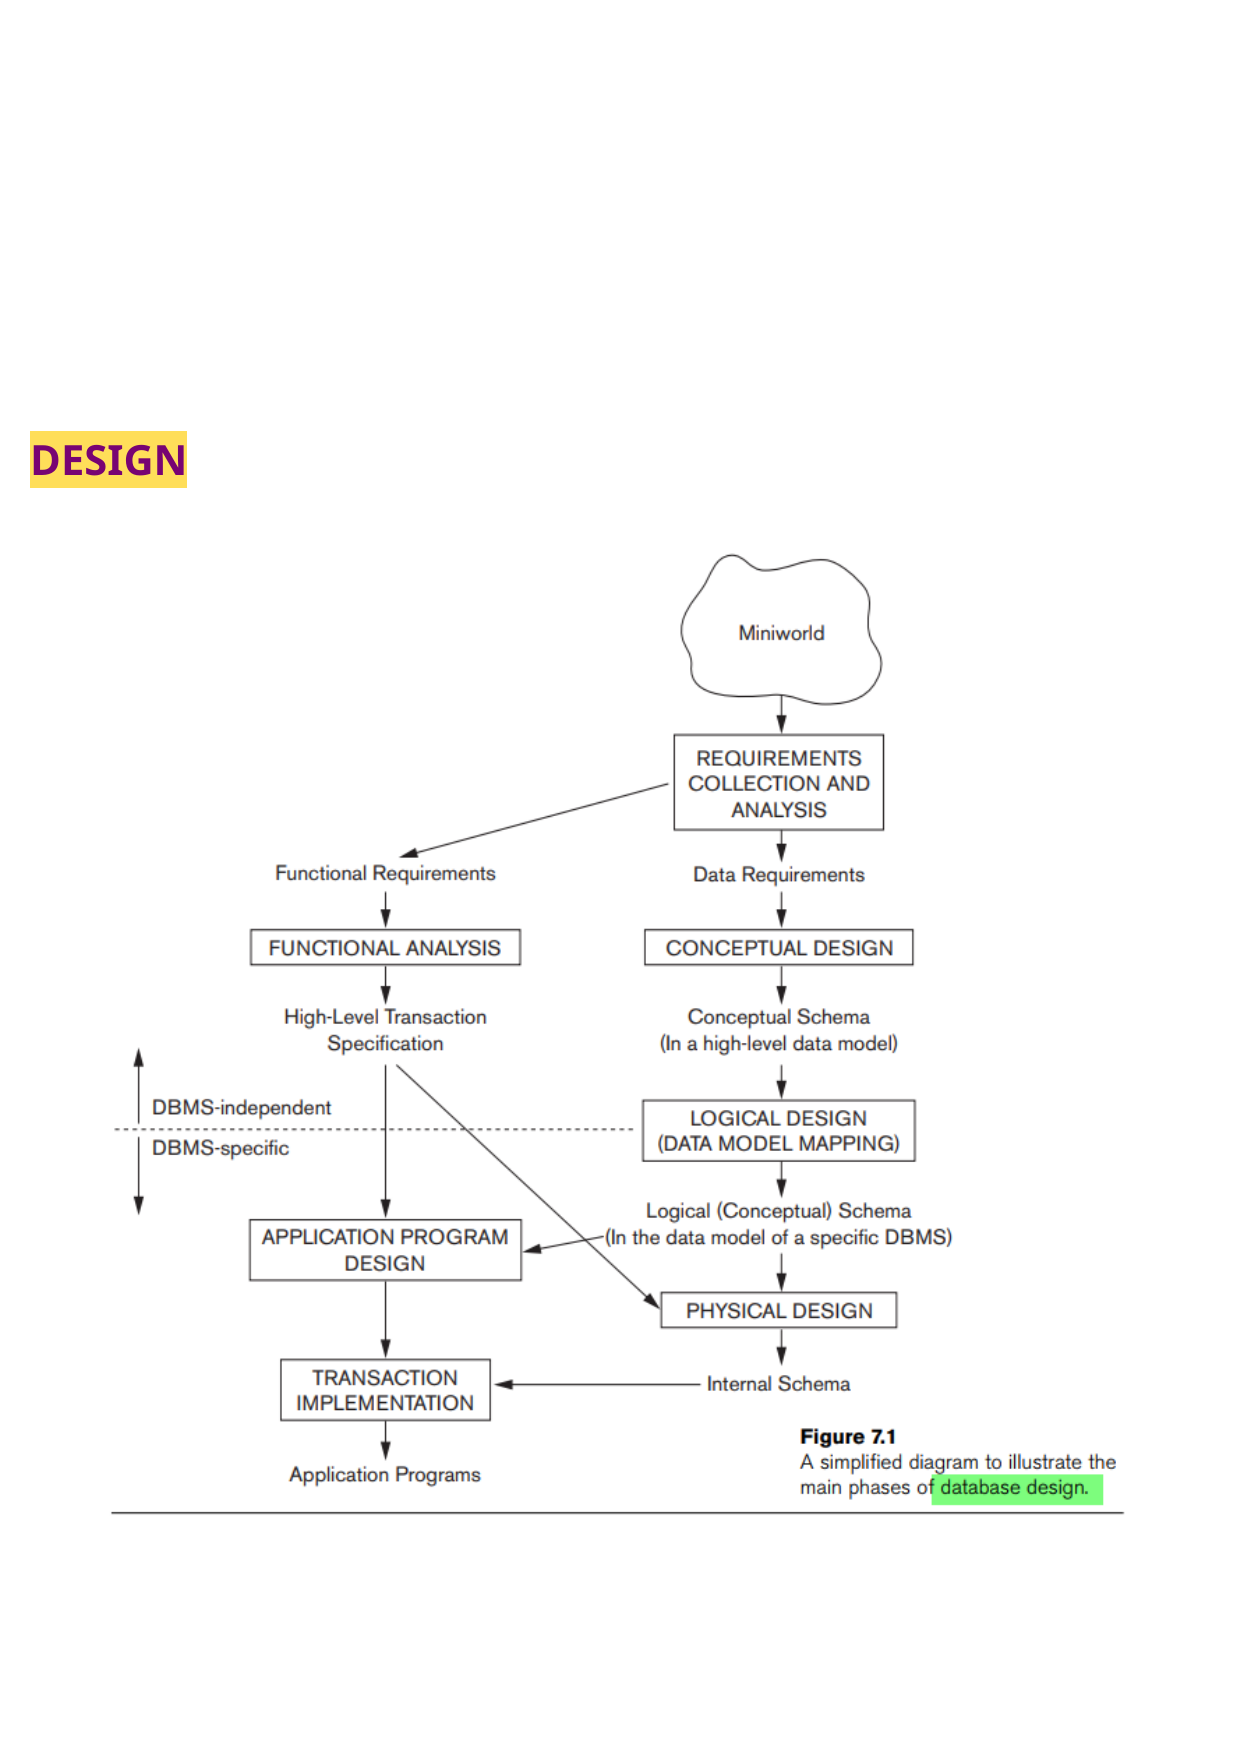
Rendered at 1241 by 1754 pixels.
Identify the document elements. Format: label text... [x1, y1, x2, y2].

subtitle DESIGN [30, 431, 1211, 488]
picture [28, 516, 1208, 1529]
